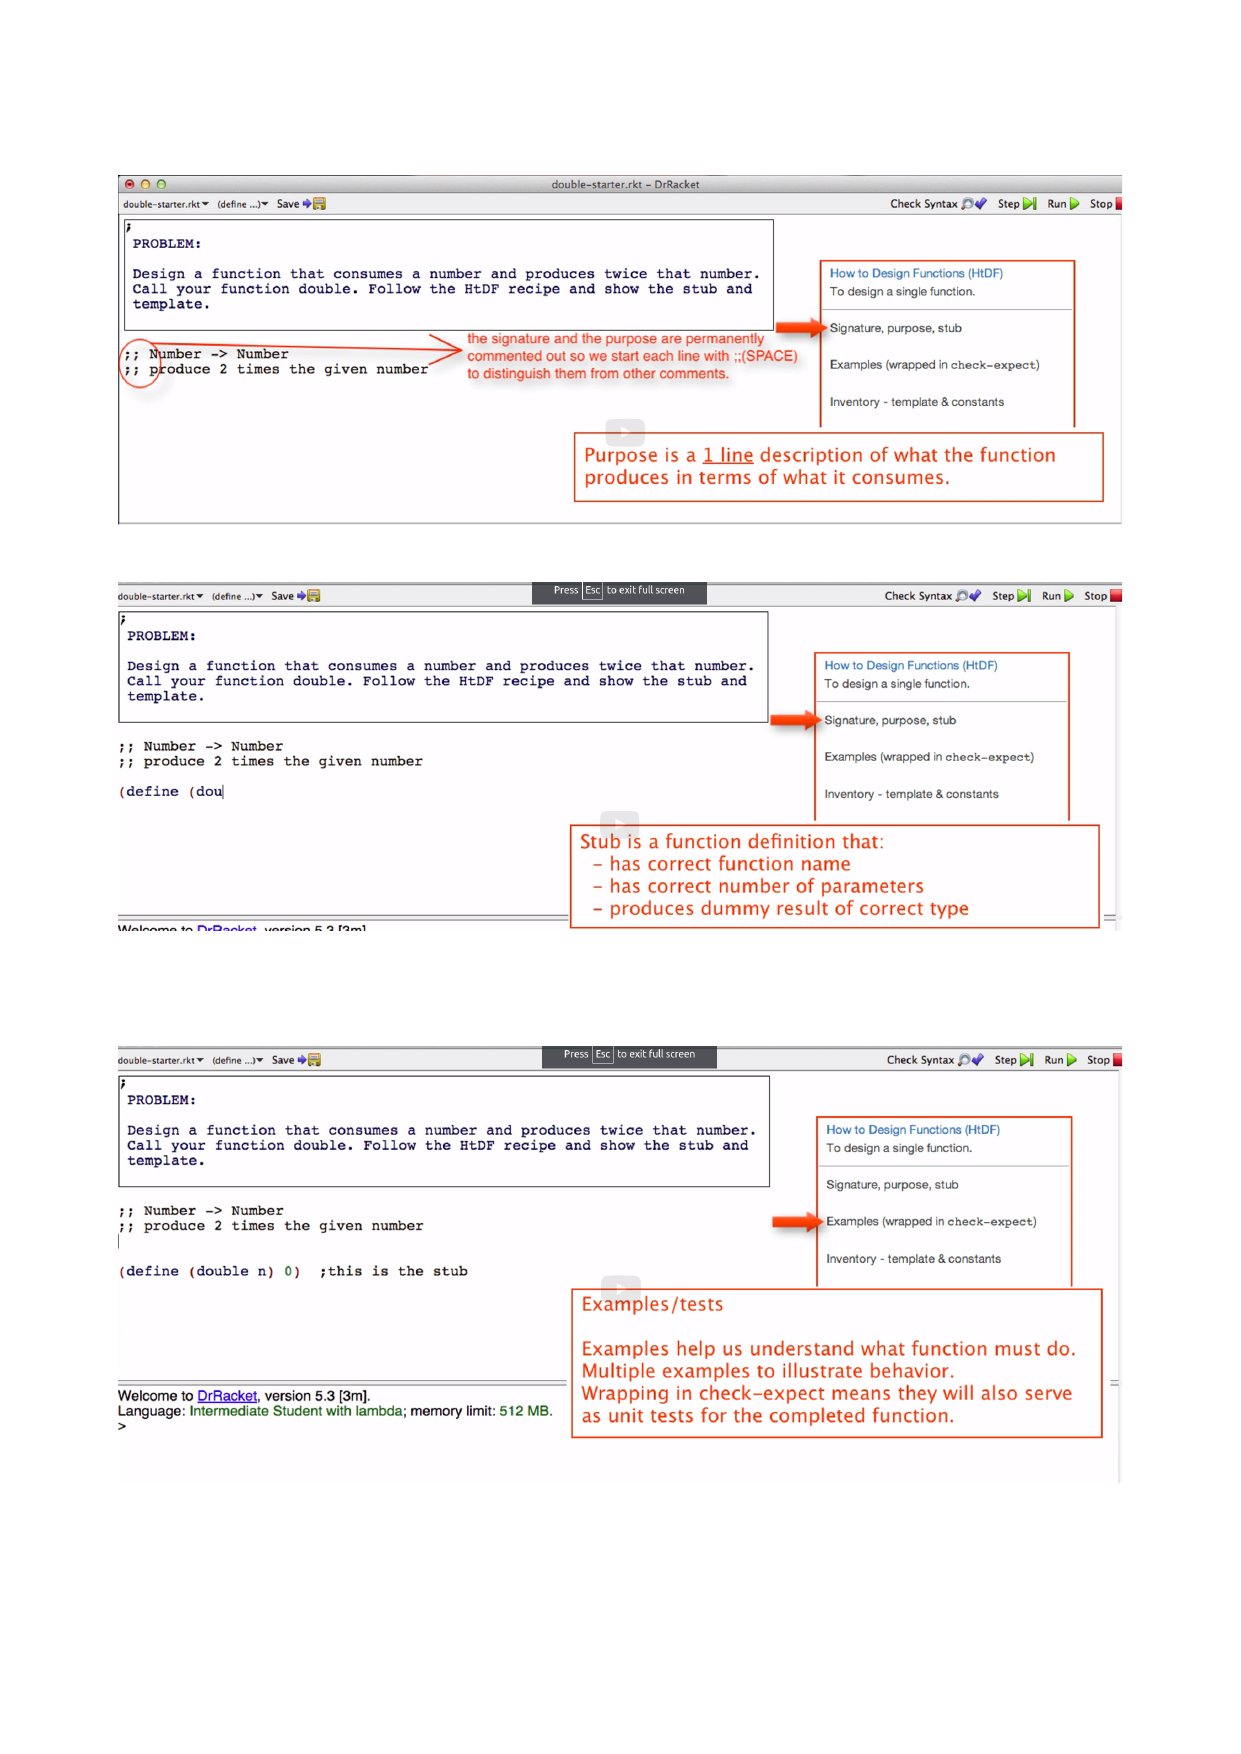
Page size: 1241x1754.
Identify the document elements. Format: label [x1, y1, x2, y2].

picture [118, 175, 1123, 525]
picture [118, 582, 1123, 931]
picture [118, 1046, 1123, 1483]
